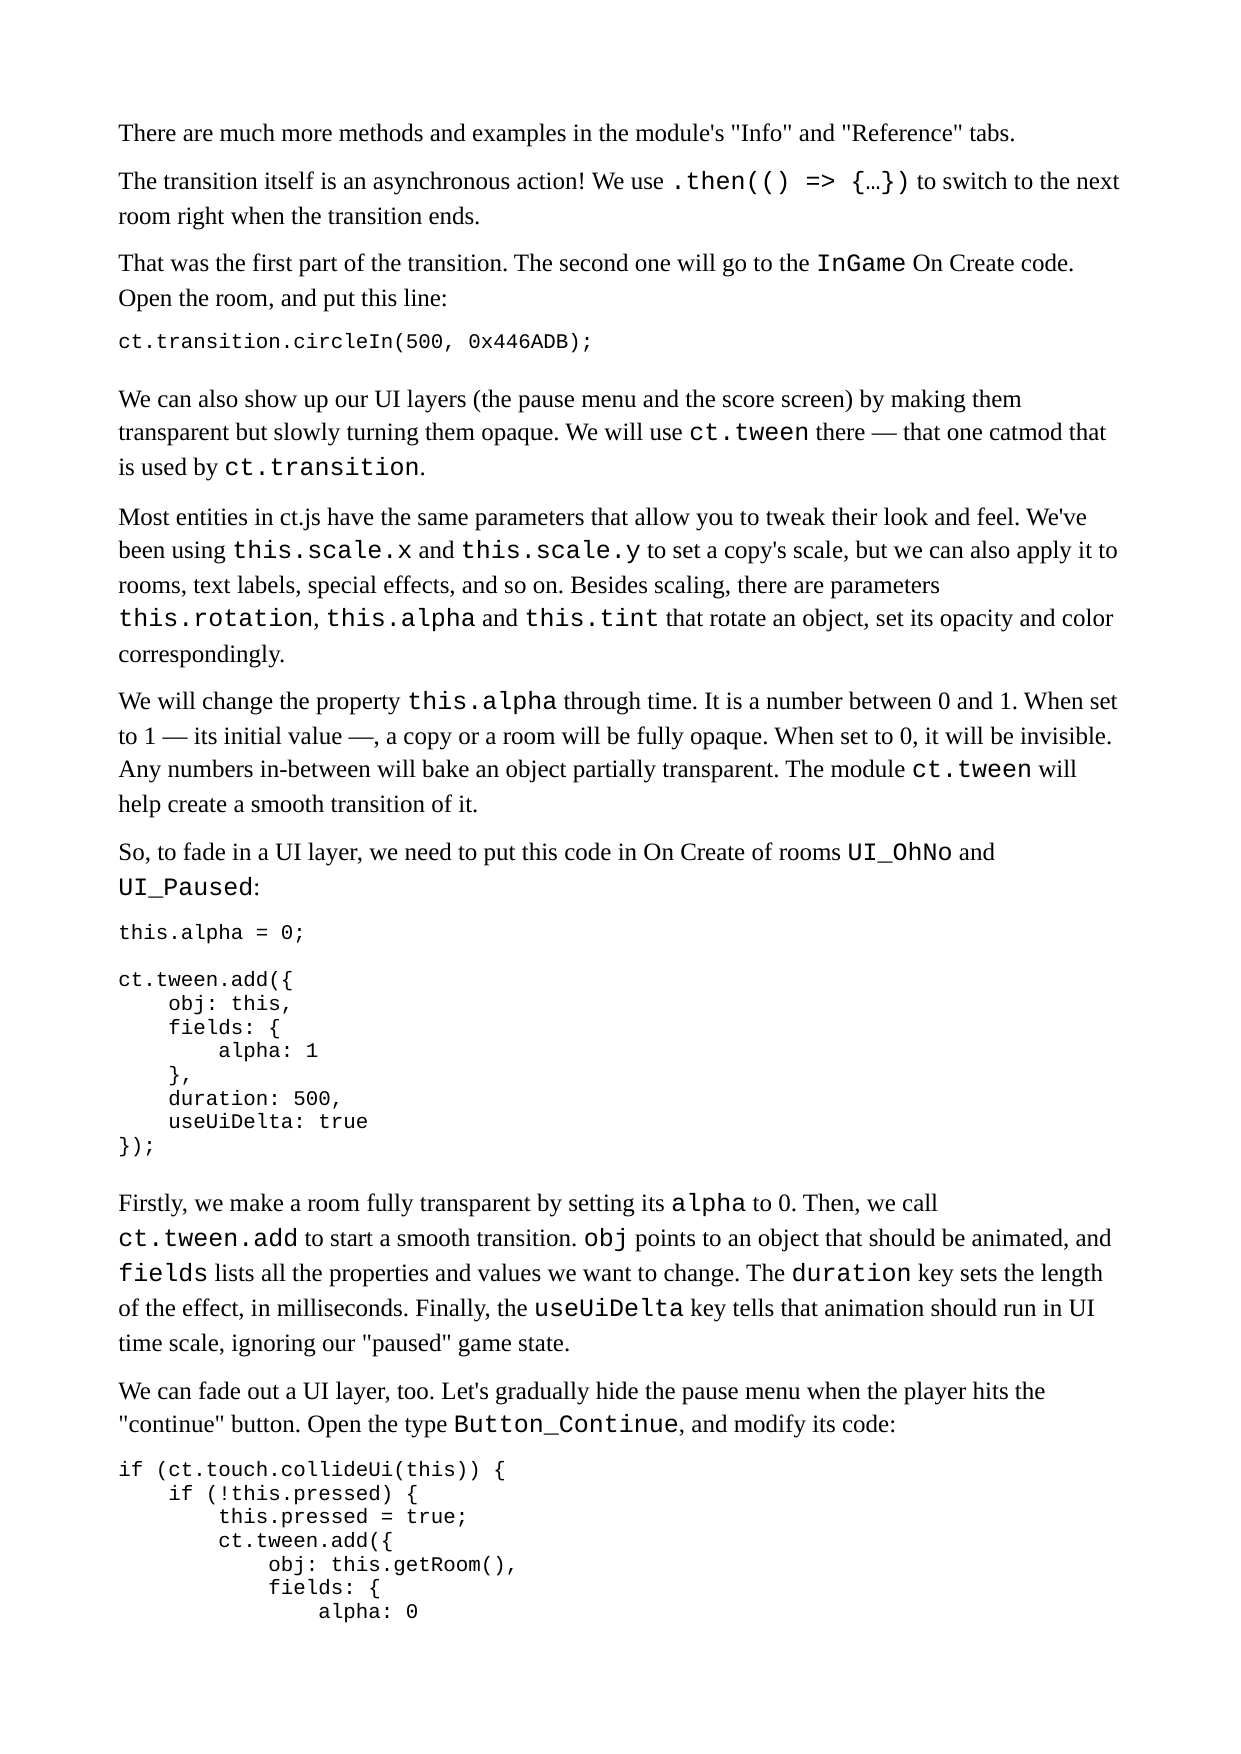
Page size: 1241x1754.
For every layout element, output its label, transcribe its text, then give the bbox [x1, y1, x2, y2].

text Most entities in ct.js have the same parameters that allow you to tweak their look and feel. We've been using this.scale.x and this.scale.y to set a copy's scale, but we can also apply it to rooms, text labels, special effects, and so on. Besides scaling, there are parameters this.rotation, this.alpha and this.tint that rotate an object, set its opacity and color correspondingly. [118, 502, 1122, 667]
text this.pressed = true; [118, 1506, 1122, 1530]
text if (!this.pressed) { [118, 1483, 1122, 1506]
text alpha: 0 [118, 1601, 1122, 1625]
text ct.tween.add({ [118, 1530, 1122, 1554]
text }, [118, 1064, 1122, 1088]
text useUiDelta: true [118, 1111, 1122, 1135]
text if (ct.touch.collideUi(this)) { [118, 1459, 1122, 1483]
text There are much more methods and examples in the module's "Info" and "Reference" tabs. [118, 118, 1122, 147]
text fields: { [118, 1017, 1122, 1040]
text obj: this, [118, 993, 1122, 1017]
text this.alpha = 0; [118, 922, 1122, 946]
text We can fade out a UI layer, too. Let's gradually hide the pause menu when the player hits the "continue" button. Open the type Button_Continue, and modify its code: [118, 1376, 1122, 1440]
text The transition itself is an asynchronous action! We use .then(() => {…}) to switch to the next room right when the transition ends. [118, 166, 1122, 229]
text That was the first part of the transition. The second one will go to the InGame On Create code. Open the room, and put this line: [118, 248, 1122, 312]
text We will change the property this.alpha through time. It is a number between 0 and 1. When set to 1 — its initial value —, a copy or a room will be fully opaque. When set to 0, it will be invisible. Any numbers in-between will bake an object partially transparent. The module ct.tween will help create a smooth transition of it. [118, 686, 1122, 818]
text Firstly, we make a room fully transparent by setting its alpha to 0. Then, we call ct.tween.add to start a smooth transition. obj points to an object that should be animated, and fields lists all the properties and values we want to change. The duration key sets the length of the effect, in milliseconds. Finally, the useUiDelta key tells that animation should run in UI time scale, ignoring our "paused" game state. [118, 1188, 1122, 1357]
text So, to fade in a UI layer, we need to put this code in On Create of rooms UI_OhNo and UI_Paused: [118, 837, 1122, 903]
text }); [118, 1135, 1122, 1159]
text alpha: 1 [118, 1040, 1122, 1064]
text ct.transition.circleIn(500, 0x446ADB); [118, 331, 1122, 355]
text ct.tween.add({ [118, 969, 1122, 993]
text duration: 500, [118, 1088, 1122, 1111]
text fields: { [118, 1577, 1122, 1601]
text obj: this.getRoom(), [118, 1554, 1122, 1577]
text We can also show up our UI layers (the pause menu and the score screen) by making them transparent but slowly turning them opaque. We will use ct.tween there — that one catmod that is used by ct.transition. [118, 384, 1122, 483]
